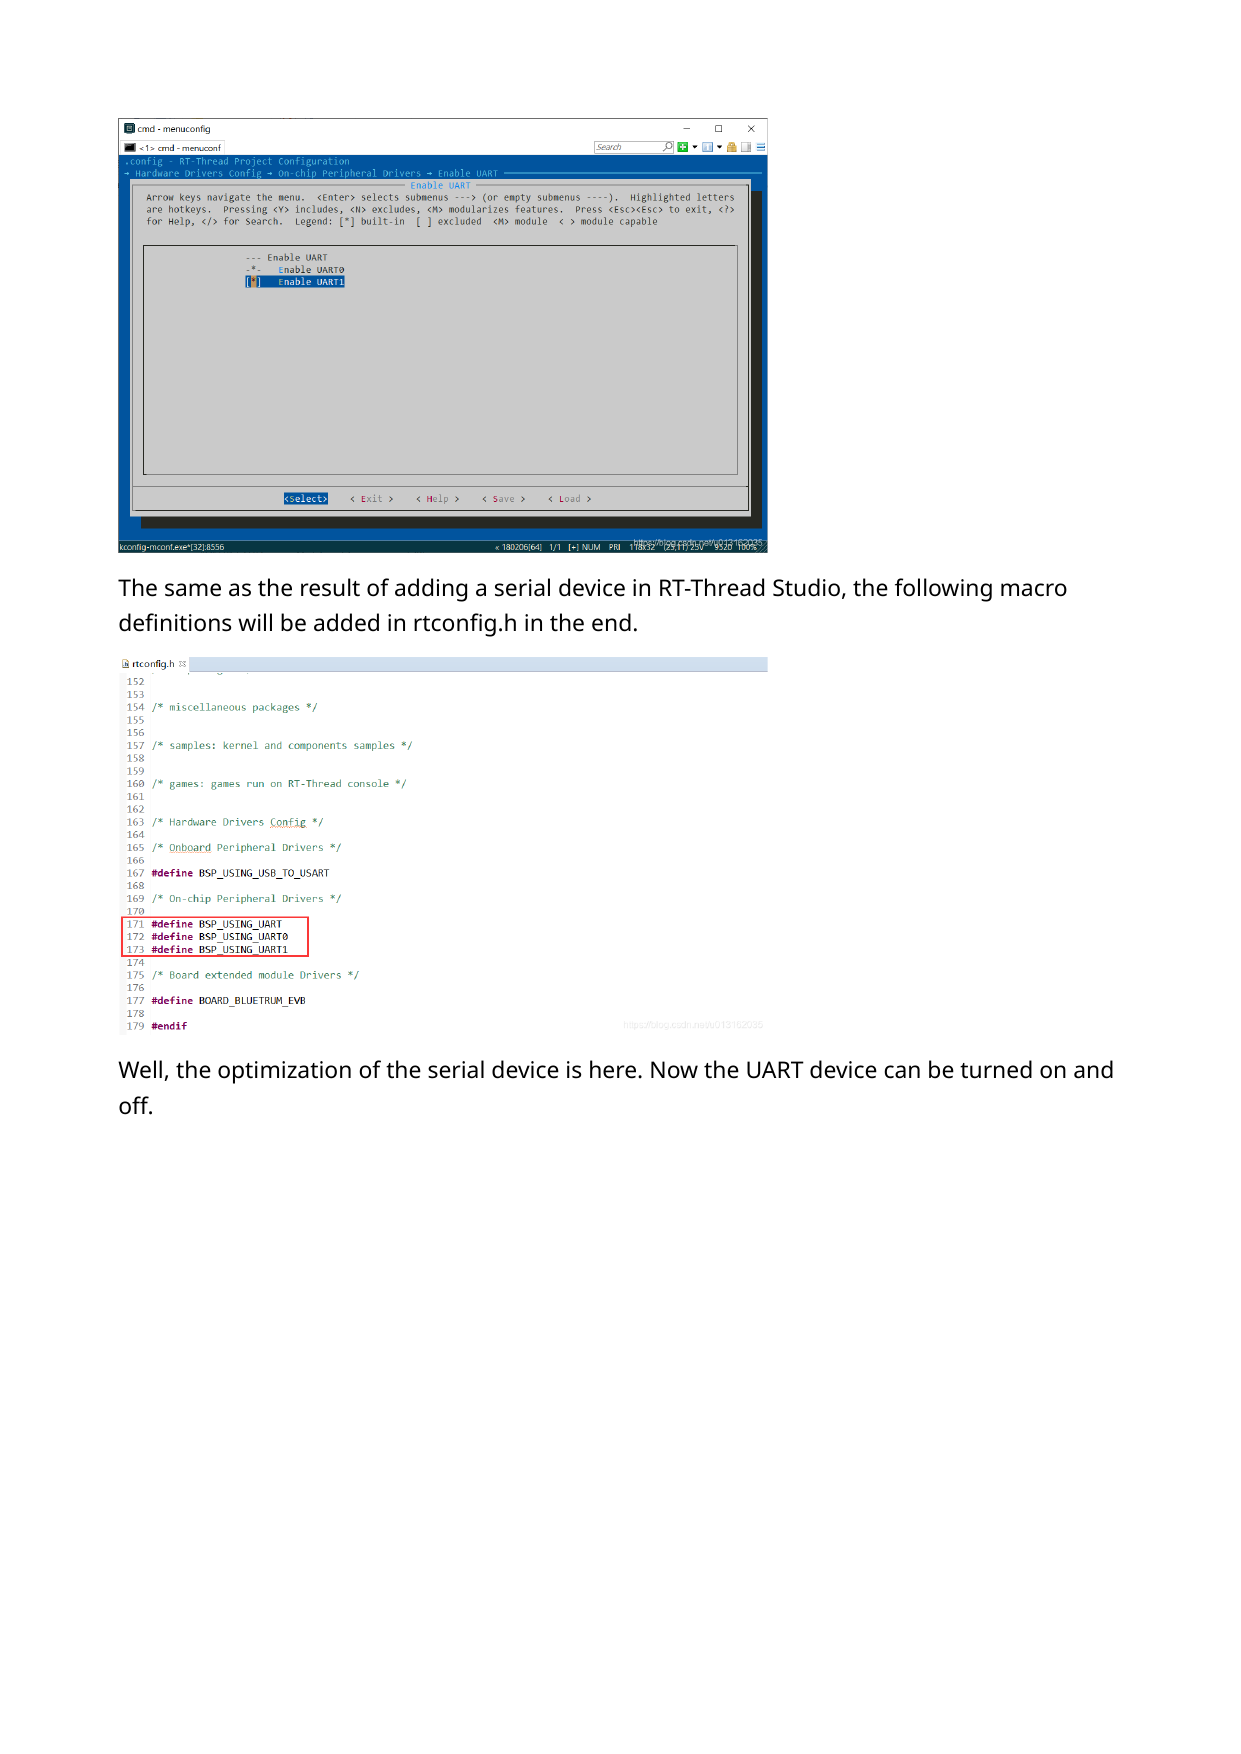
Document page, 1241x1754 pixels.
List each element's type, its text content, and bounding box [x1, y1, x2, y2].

text Well, the optimization of the serial device is here. Now the UART device can be turned on and off. [118, 1054, 1122, 1121]
picture [118, 118, 768, 553]
picture [118, 657, 768, 1035]
text The same as the result of adding a serial device in RT-Thread Studio, the following macro definitions will be added in rtconfig.h in the end. [118, 571, 1122, 639]
